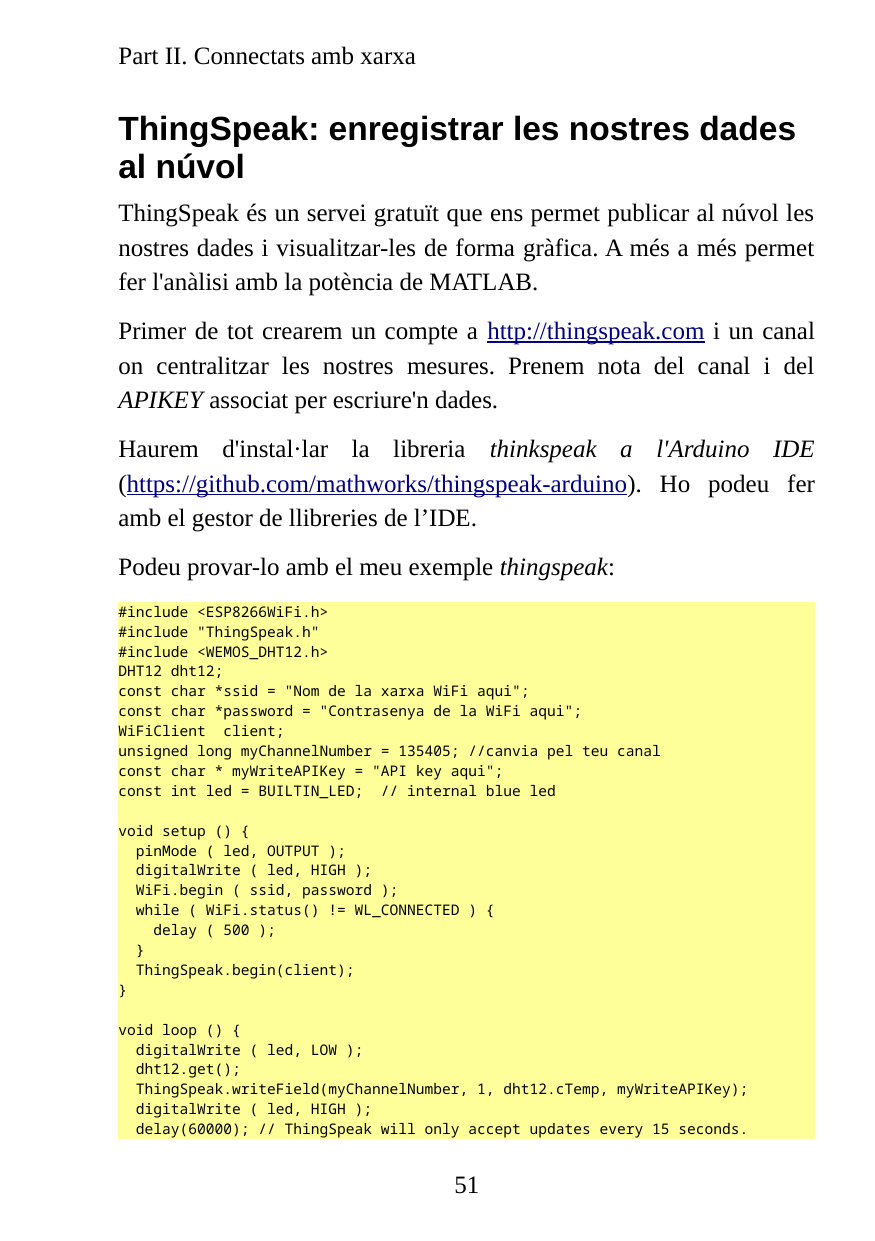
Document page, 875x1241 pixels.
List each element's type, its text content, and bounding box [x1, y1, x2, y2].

text WiFiClient client; [118, 721, 815, 741]
text digitalWrite ( led, LOW ); [118, 1039, 815, 1059]
text delay ( 500 ); [118, 920, 815, 940]
text ThingSpeak és un servei gratuït que ens permet publicar al núvol les nostres dades i visualitzar-les de forma gràfica. A més a més permet fer l'anàlisi amb la potència de MATLAB. [118, 198, 815, 296]
text void loop () { [118, 1019, 815, 1039]
subtitle ThingSpeak: enregistrar les nostres dades al núvol [118, 109, 815, 186]
text WiFi.begin ( ssid, password ); [118, 880, 815, 900]
text digitalWrite ( led, HIGH ); [118, 1099, 815, 1119]
text const char *password = "Contrasenya de la WiFi aqui"; [118, 701, 815, 721]
text unsigned long myChannelNumber = 135405; //canvia pel teu canal [118, 741, 815, 761]
text #include <ESP8266WiFi.h> [118, 602, 815, 621]
text while ( WiFi.status() != WL_CONNECTED ) { [118, 900, 815, 920]
text delay(60000); // ThingSpeak will only accept updates every 15 seconds. [118, 1119, 815, 1139]
text } [118, 979, 815, 999]
text pinMode ( led, OUTPUT ); [118, 840, 815, 860]
text const int led = BUILTIN_LED; // internal blue led [118, 781, 815, 801]
text ThingSpeak.writeField(myChannelNumber, 1, dht12.cTemp, myWriteAPIKey); [118, 1079, 815, 1099]
text Primer de tot crearem un compte a http://thingspeak.com i un canal on centralitzar les nostres mesures. Prenem nota del canal i del APIKEY associat per escriure'n dades. [118, 316, 815, 414]
text void setup () { [118, 820, 815, 840]
text const char *ssid = "Nom de la xarxa WiFi aqui"; [118, 681, 815, 701]
text #include <WEMOS_DHT12.h> [118, 641, 815, 661]
text DHT12 dht12; [118, 661, 815, 681]
text #include "ThingSpeak.h" [118, 621, 815, 641]
text Haurem d'instal·lar la libreria thinkspeak a l'Arduino IDE (https://github.com/mathworks/thingspeak-arduino). Ho podeu fer amb el gestor de llibreries de l’IDE. [118, 434, 815, 532]
text dht12.get(); [118, 1059, 815, 1079]
text digitalWrite ( led, HIGH ); [118, 860, 815, 880]
text ThingSpeak.begin(client); [118, 960, 815, 979]
text const char * myWriteAPIKey = "API key aqui"; [118, 761, 815, 781]
text Podeu provar-lo amb el meu exemple thingspeak: [118, 552, 815, 581]
text } [118, 940, 815, 960]
